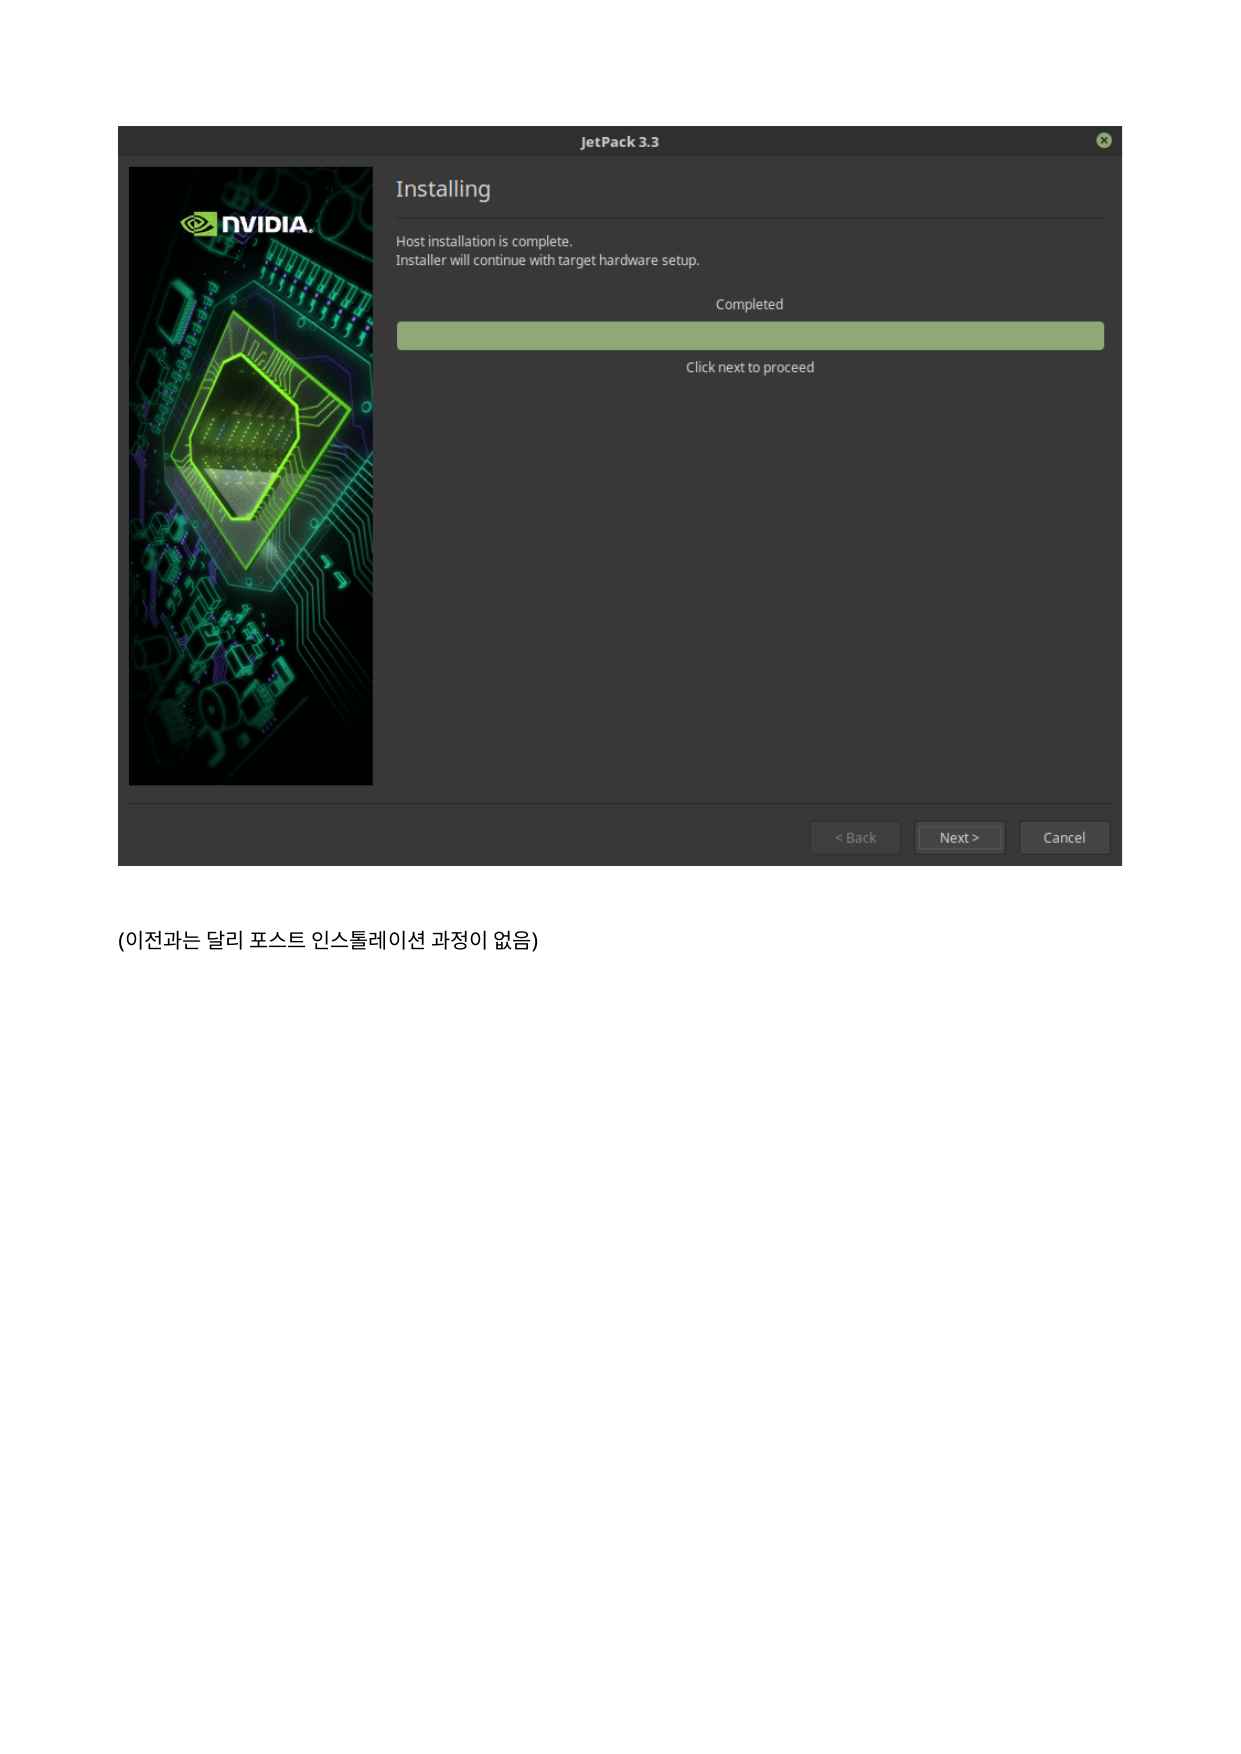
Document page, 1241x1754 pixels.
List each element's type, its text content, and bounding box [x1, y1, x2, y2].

picture [118, 126, 1123, 866]
text (이전과는 달리 포스트 인스톨레이션 과정이 없음) [118, 925, 1122, 955]
